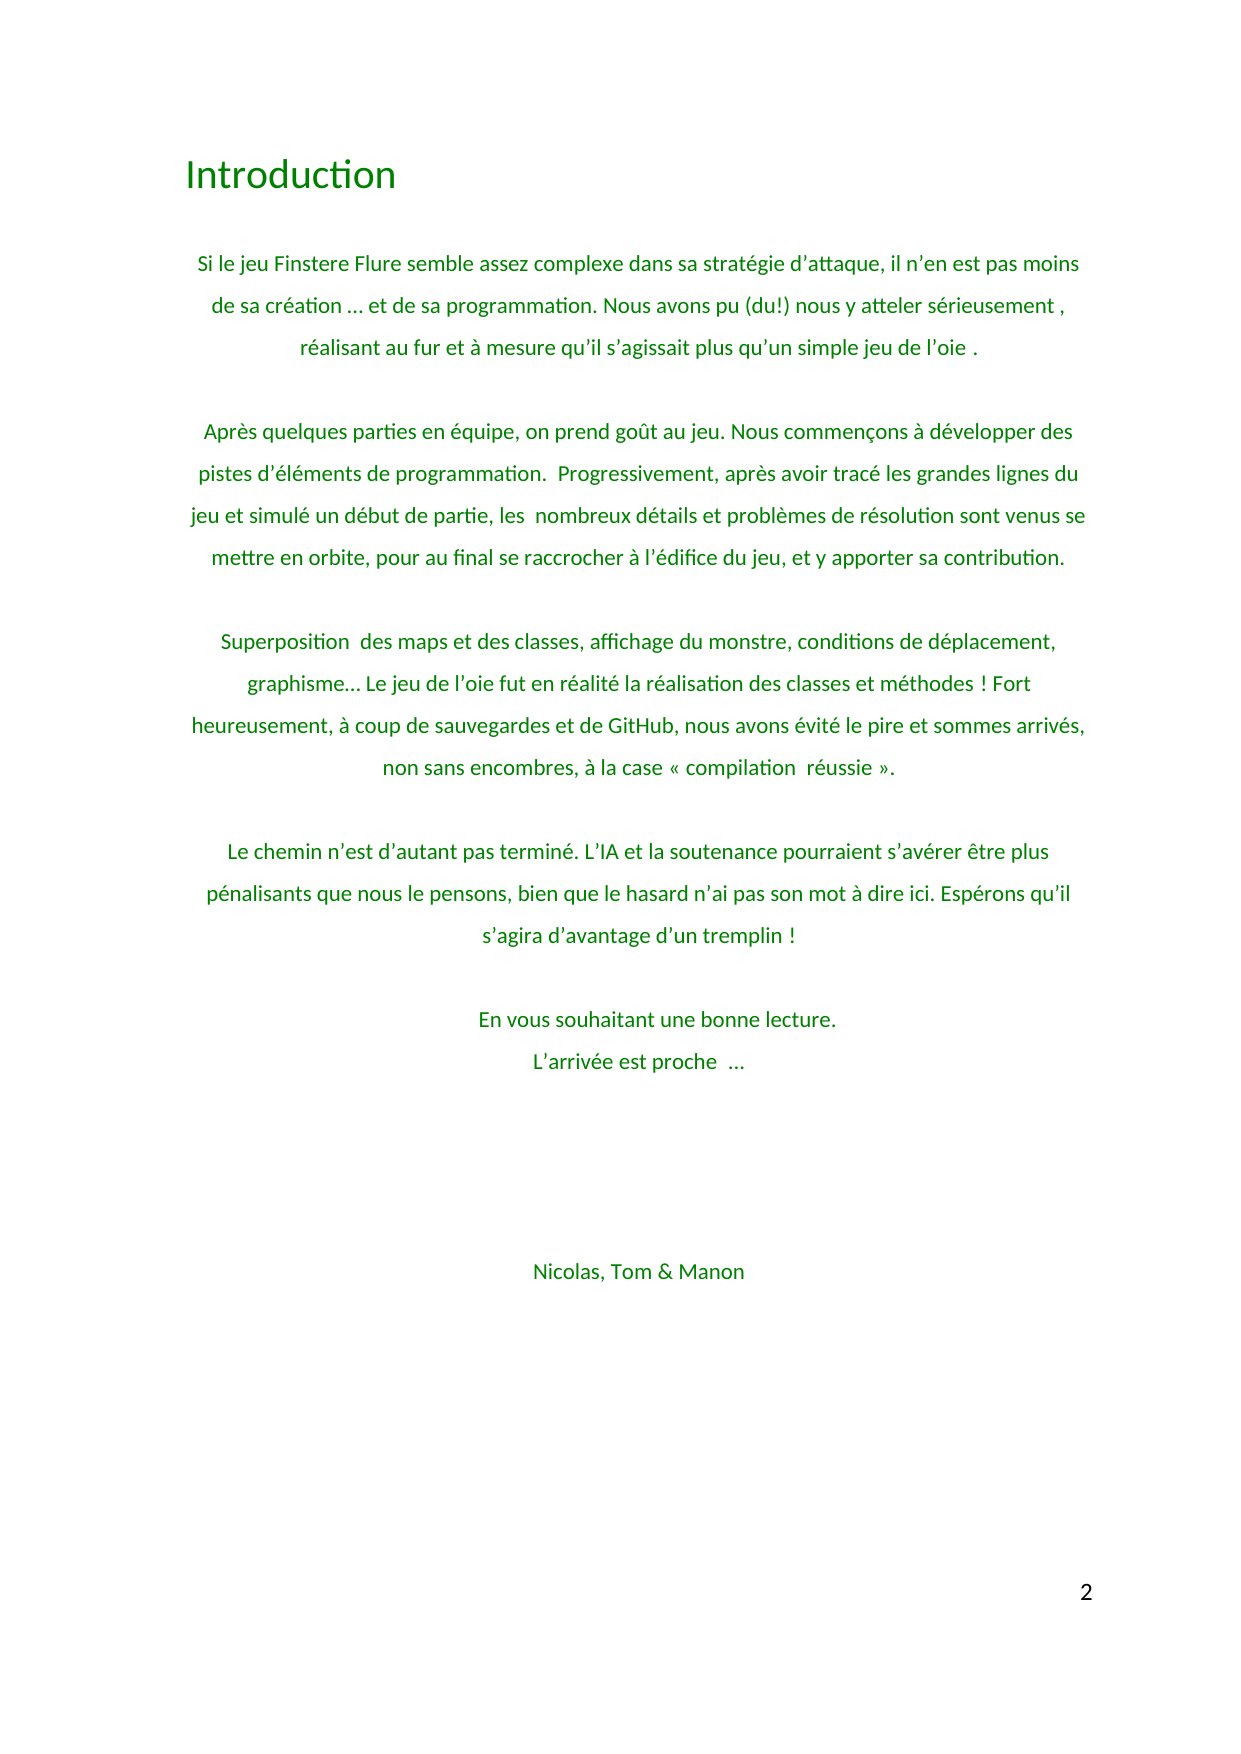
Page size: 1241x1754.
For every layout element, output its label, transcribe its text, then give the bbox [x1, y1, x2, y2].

text Introduction [185, 148, 1093, 198]
text L’arrivée est proche ... [185, 1047, 1093, 1075]
text Le chemin n’est d’autant pas terminé. L’IA et la soutenance pourraient s’avérer être plus pénalisants que nous le pensons, bien que le hasard n’ai pas son mot à dire ici. Espérons qu’il s’agira d’avantage d’un tremplin ! [185, 837, 1093, 949]
text Après quelques parties en équipe, on prend goût au jeu. Nous commençons à développer des pistes d’éléments de programmation. Progressivement, après avoir tracé les grandes lignes du jeu et simulé un début de partie, les nombreux détails et problèmes de résolution sont venus se mettre en orbite, pour au final se raccrocher à l’édifice du jeu, et y apporter sa contribution. [185, 417, 1093, 571]
text Si le jeu Finstere Flure semble assez complexe dans sa stratégie d’attaque, il n’en est pas moins de sa création … et de sa programmation. Nous avons pu (du!) nous y atteler sérieusement , réalisant au fur et à mesure qu’il s’agissait plus qu’un simple jeu de l’oie . [185, 249, 1093, 361]
text Superposition des maps et des classes, affichage du monstre, conditions de déplacement, graphisme… Le jeu de l’oie fut en réalité la réalisation des classes et méthodes ! Fort heureusement, à coup de sauvegardes et de GitHub, nous avons évité le pire et sommes arrivés, non sans encombres, à la case « compilation réussie ». [185, 627, 1093, 781]
text En vous souhaitant une bonne lecture. [185, 1005, 1093, 1033]
text Nicolas, Tom & Manon [185, 1257, 1093, 1285]
